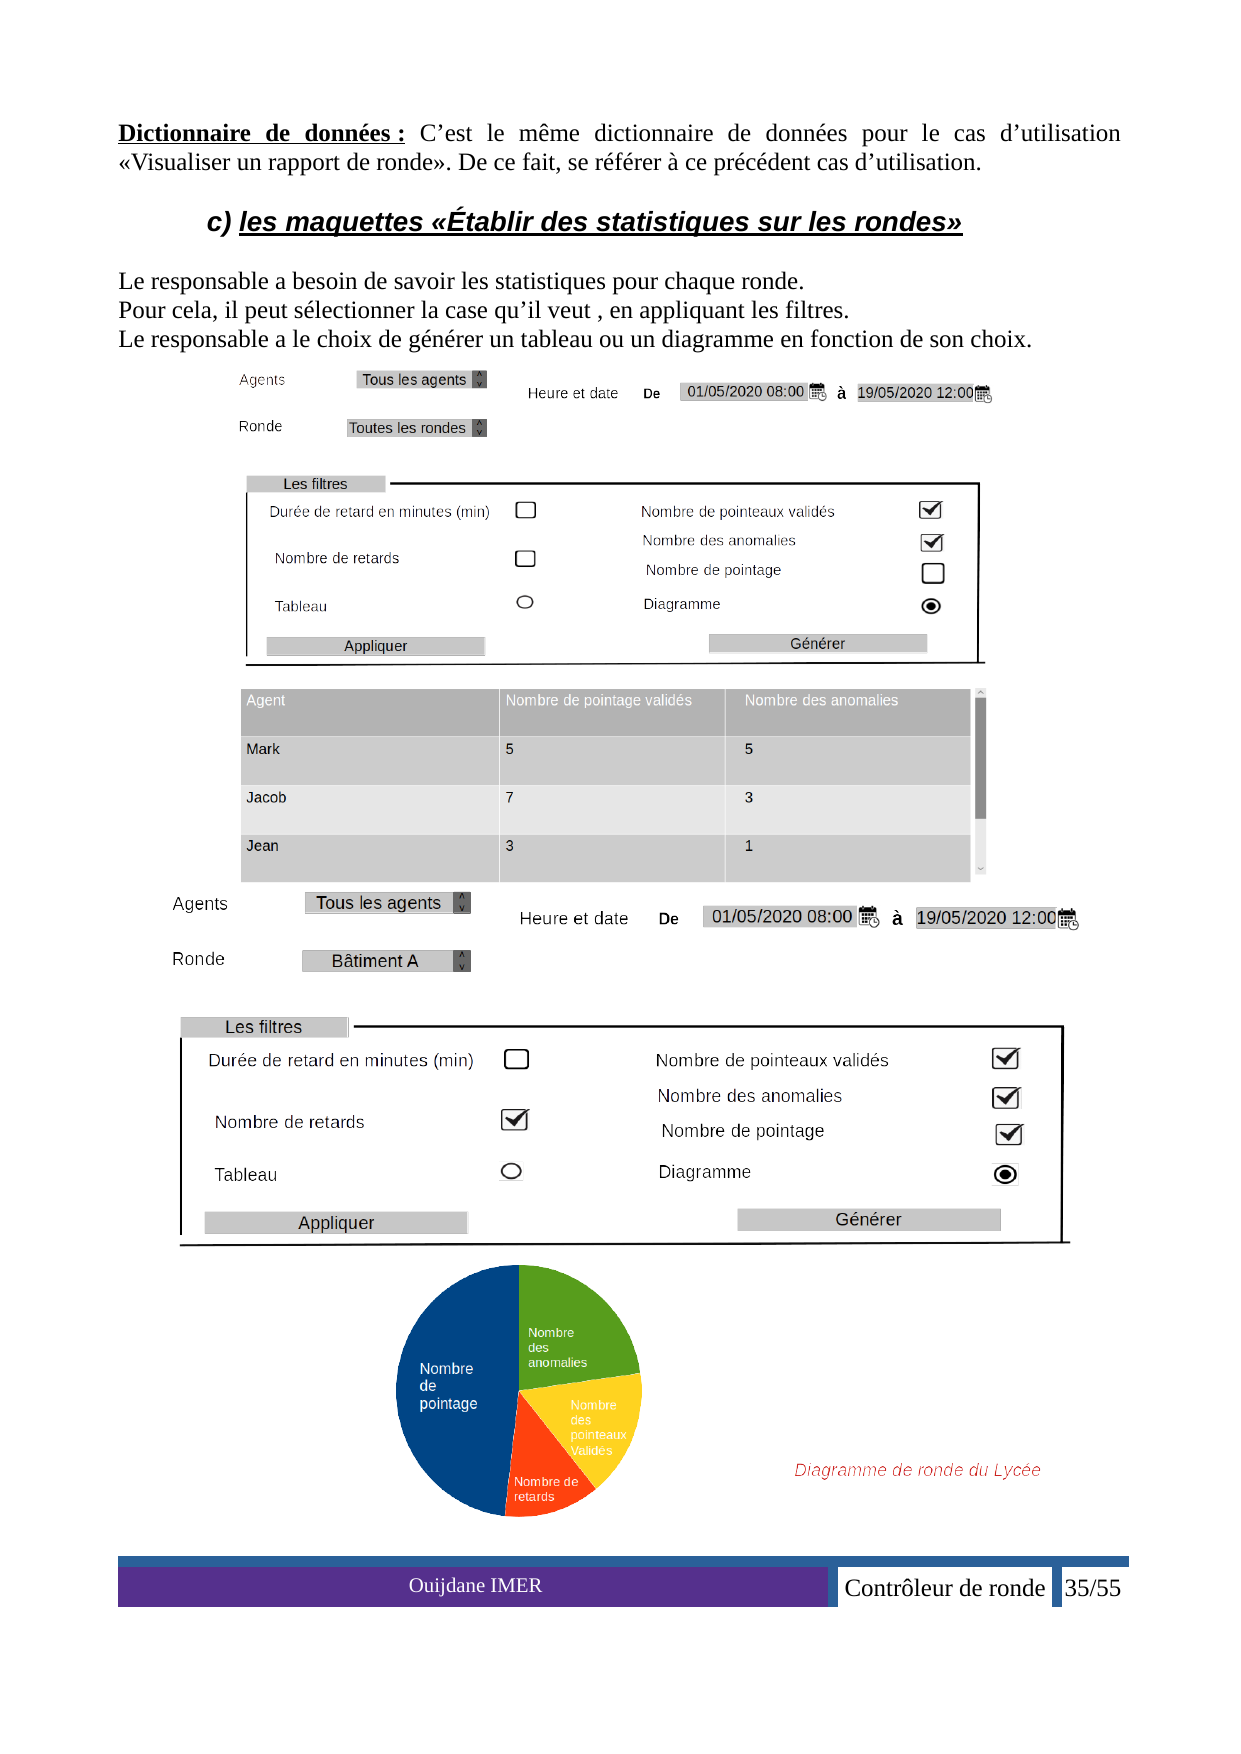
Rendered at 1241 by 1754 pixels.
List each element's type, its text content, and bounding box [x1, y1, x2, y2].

subtitle les maquettes «Établir des statistiques sur les rondes» [118, 205, 1122, 237]
text Dictionnaire de données : C’est le même dictionnaire de données pour le cas d’utilisation «Visualiser un rapport de ronde». De ce fait, se référer à ce précédent cas d’utilisation. [118, 118, 1122, 176]
text Pour cela, il peut sélectionner la case qu’il veut , en appliquant les filtres. [118, 295, 1122, 324]
text Le responsable a besoin de savoir les statistiques pour chaque ronde. [118, 266, 1122, 295]
text Le responsable a le choix de générer un tableau ou un diagramme en fonction de son choix. [118, 324, 1122, 353]
picture [156, 358, 1087, 1517]
